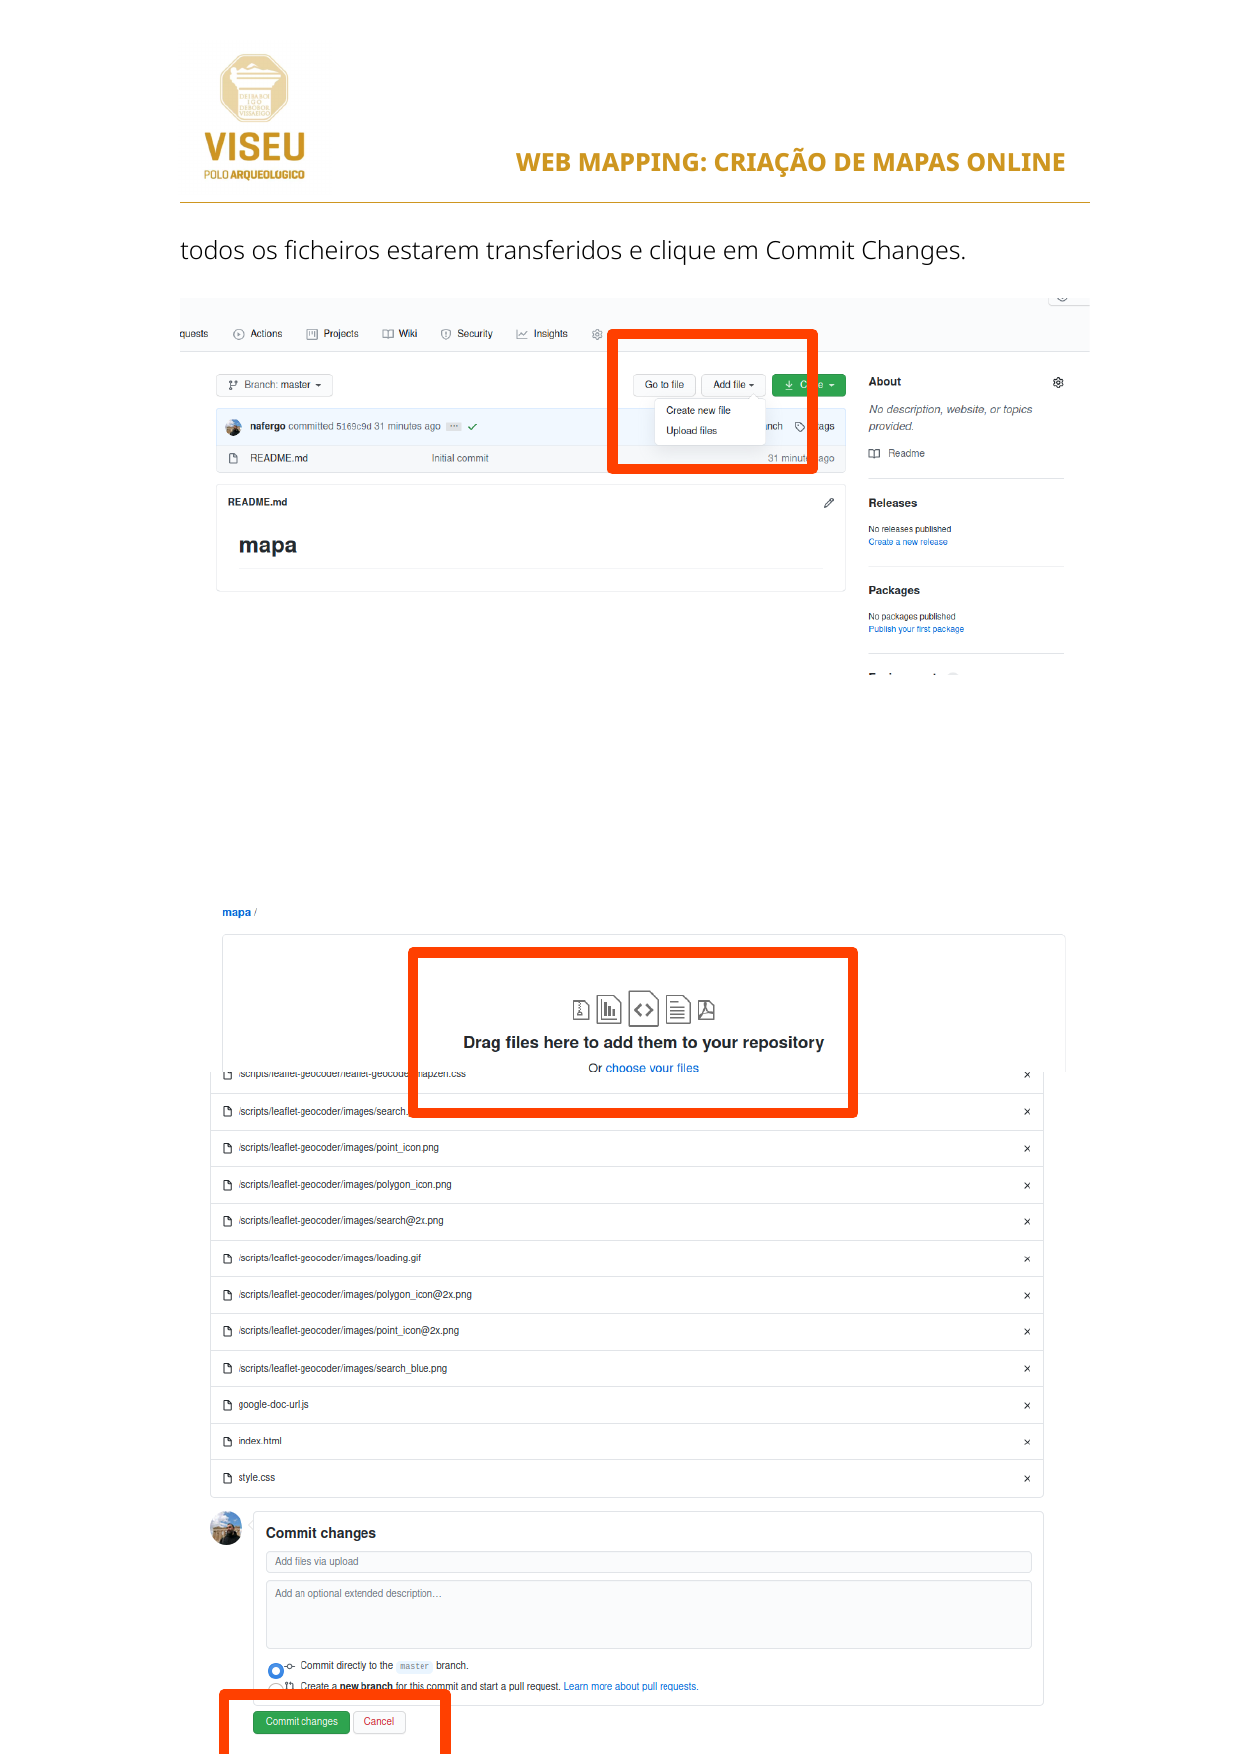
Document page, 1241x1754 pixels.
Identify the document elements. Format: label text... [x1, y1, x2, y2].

picture [229, 1700, 440, 1754]
picture [180, 298, 1090, 675]
picture [180, 888, 1090, 1754]
text todos os ficheiros estarem transferidos e clique em Commit Changes. [180, 232, 1090, 266]
